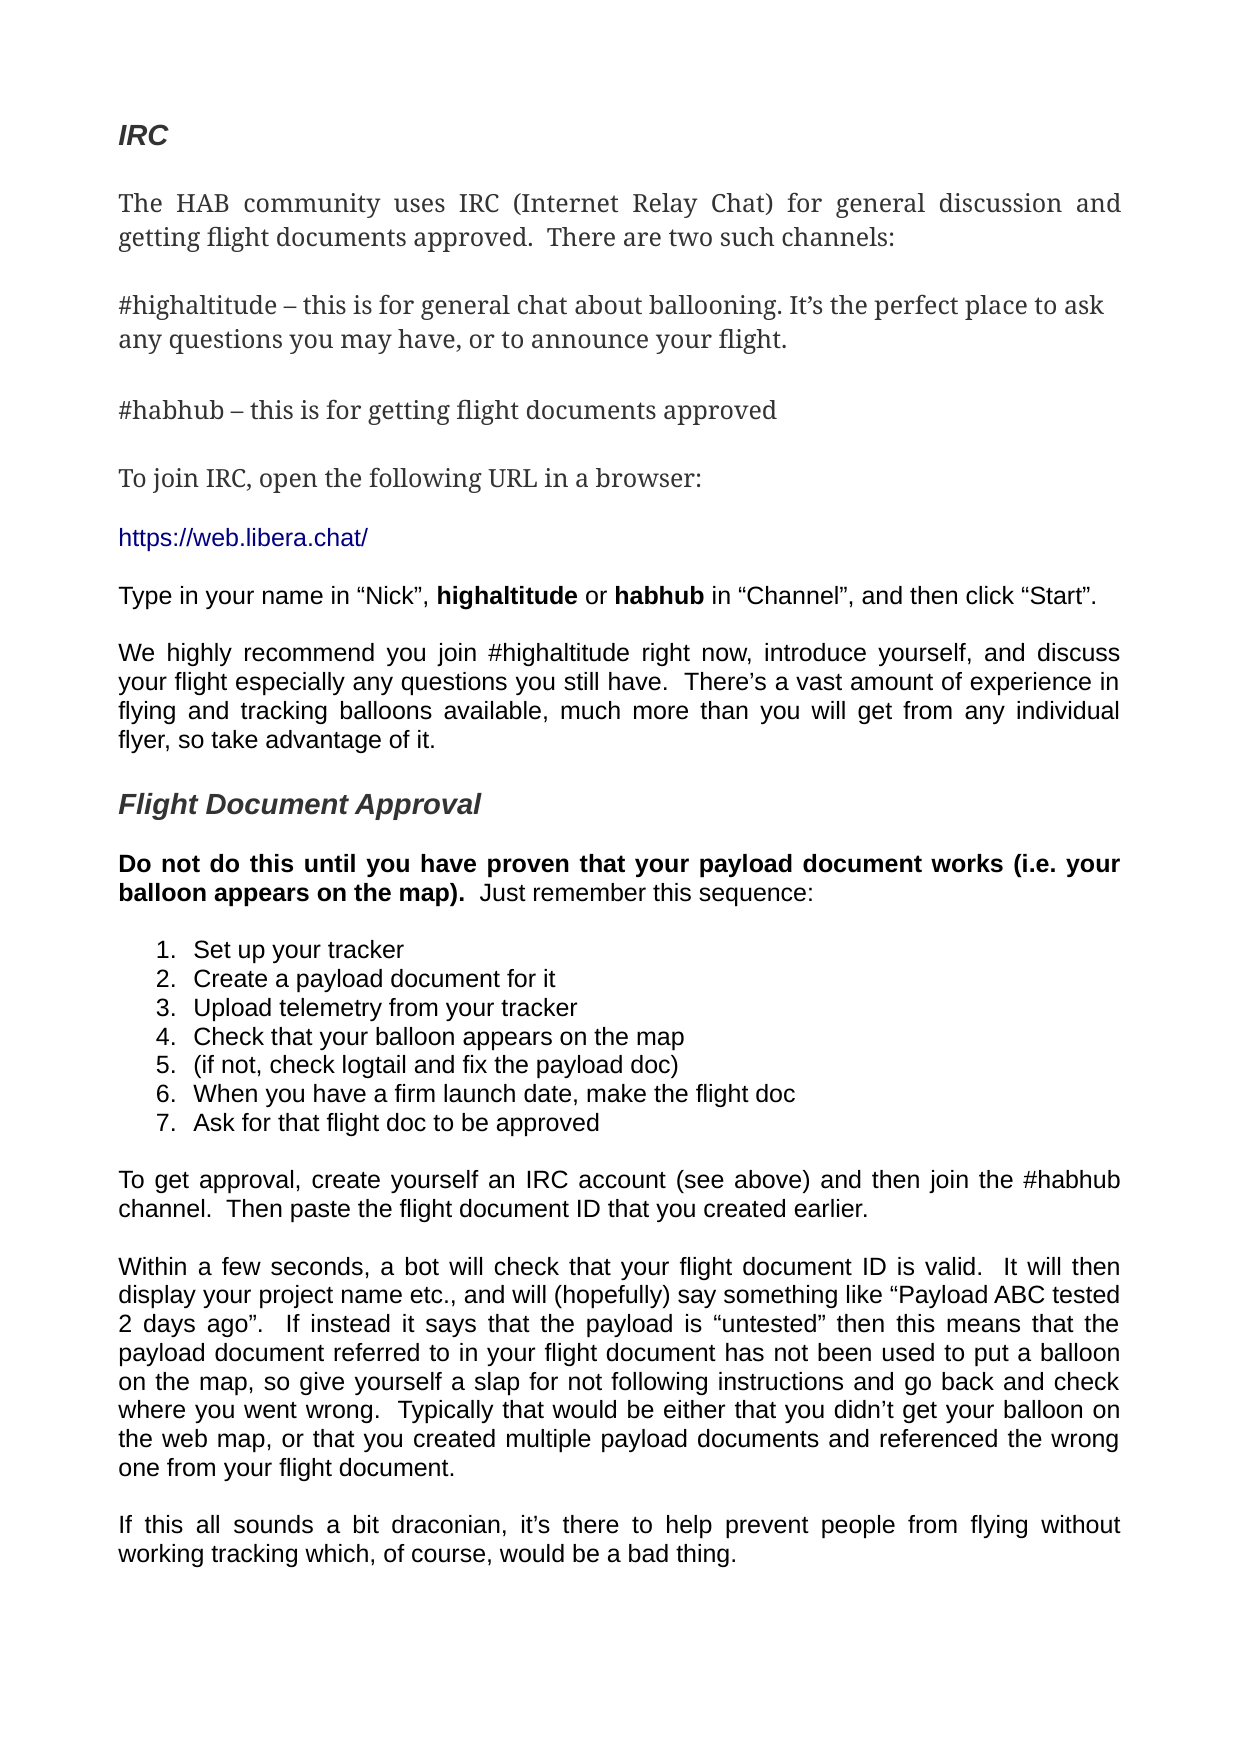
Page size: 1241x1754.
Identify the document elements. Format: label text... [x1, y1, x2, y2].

list Create a payload document for it [156, 964, 1122, 993]
list Check that your balloon appears on the map [156, 1022, 1122, 1051]
text To join IRC, open the following URL in a browser: [118, 461, 1122, 495]
text #highaltitude – this is for general chat about ballooning. It’s the perfect place to ask any questions you may have, or to announce your flight. [118, 287, 1122, 356]
list Set up your tracker [156, 936, 1122, 964]
text https://web.libera.chat/ [118, 523, 1122, 552]
text Do not do this until you have proven that your payload document works (i.e. your balloon appears on the map). Just remember this sequence: [118, 849, 1122, 907]
text #habhub – this is for getting flight documents approved [118, 393, 1122, 427]
text We highly recommend you join #highaltitude right now, introduce yourself, and discuss your flight especially any questions you still have. There’s a vast amount of experience in flying and tracking balloons available, much more than you will get from any individual flyer, so take advantage of it. [118, 638, 1122, 753]
list Upload telemetry from your tracker [156, 993, 1122, 1022]
text The HAB community uses IRC (Internet Relay Chat) for general discussion and getting flight documents approved. There are two such channels: [118, 185, 1122, 253]
text Within a few seconds, a bot will check that your flight document ID is valid. It will then display your project name etc., and will (hopefully) say something like “Payload ABC tested 2 days ago”. If instead it says that the payload is “untested” then this means that the payload document referred to in your flight document has not been used to put a balloon on the map, so give yourself a slap for not following instructions and go back and check where you went wrong. Typically that would be either that you didn’t get your balloon on the web map, or that you created multiple payload documents and referenced the wrong one from your flight document. [118, 1252, 1122, 1482]
text To get approval, create yourself an IRC account (see above) and then join the #habhub channel. Then paste the flight document ID that you created earlier. [118, 1166, 1122, 1223]
list (if not, check logtail and fix the payload doc) [156, 1051, 1122, 1079]
list When you have a firm launch date, make the flight doc [156, 1079, 1122, 1108]
text If this all sounds a bit draconian, it’s there to help prevent people from flying without working tracking which, of course, would be a bad thing. [118, 1511, 1122, 1568]
text IRC [118, 118, 1122, 152]
text Type in your name in “Nick”, highaltitude or habhub in “Channel”, and then click “Start”. [118, 581, 1122, 610]
list Ask for that flight doc to be approved [156, 1108, 1122, 1137]
text Flight Document Approval [118, 787, 1122, 821]
